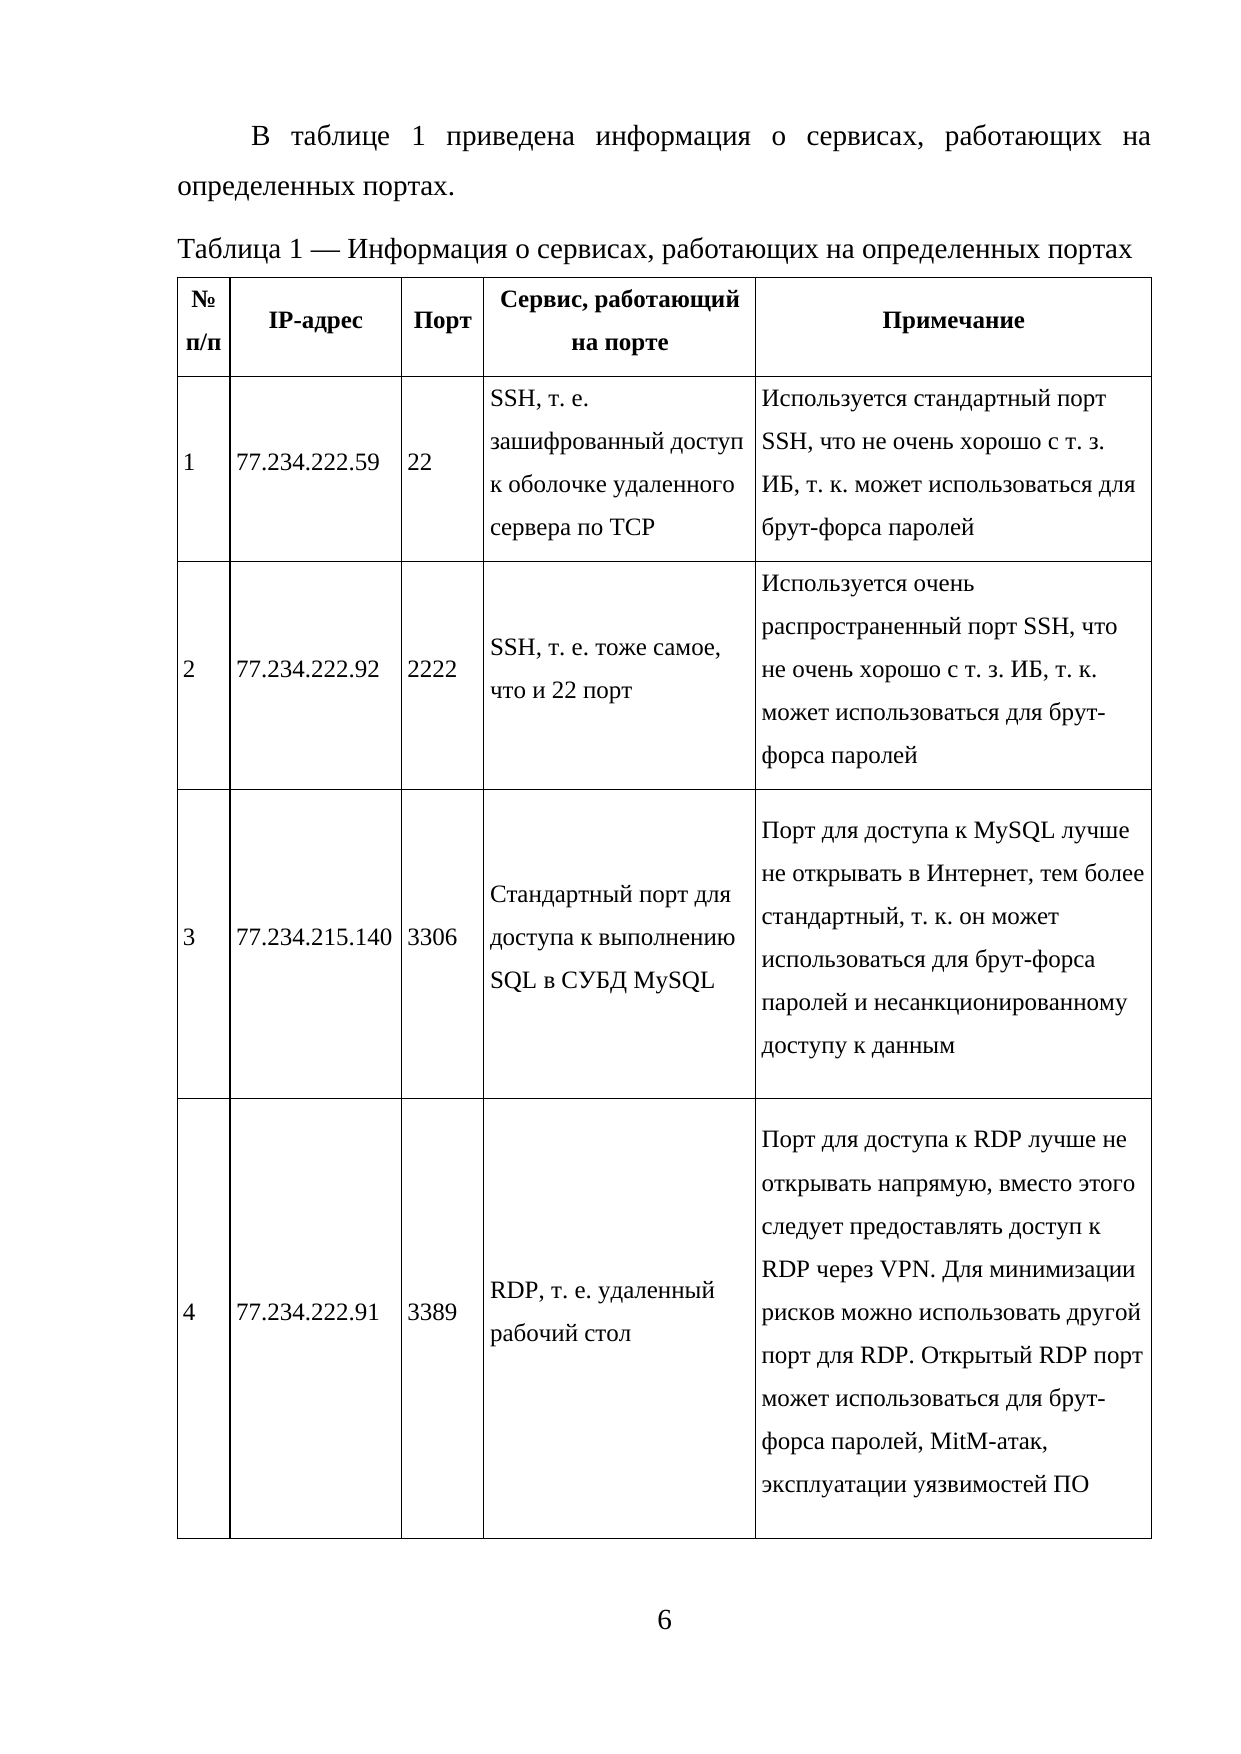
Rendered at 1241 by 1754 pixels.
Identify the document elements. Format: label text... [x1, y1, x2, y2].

table_cell 2222 [402, 562, 483, 789]
table_header № п/п [178, 278, 229, 376]
text В таблице 1 приведена информация о сервисах, работающих на определенных портах. [177, 118, 1152, 202]
table_cell Порт для доступа к MySQL лучше не открывать в Интернет, тем более стандартный, т. к. он может использоваться для брут-форса паролей и несанкционированному доступу к данным [756, 790, 1151, 1098]
text Таблица 1 — Информация о сервисах, работающих на определенных портах [177, 231, 1152, 265]
table_cell 77.234.215.140 [231, 790, 401, 1098]
table_cell 22 [402, 377, 483, 561]
table_cell SSH, т. е. зашифрованный доступ к оболочке удаленного сервера по TCP [484, 377, 755, 561]
table_cell 2 [178, 562, 229, 789]
table_header IP-адрес [231, 278, 401, 376]
table_cell 1 [178, 377, 229, 561]
table_cell 77.234.222.59 [231, 377, 401, 561]
table_cell Используется очень распространенный порт SSH, что не очень хорошо с т. з. ИБ, т. к. может использоваться для брут-форса паролей [756, 562, 1151, 789]
table_cell 3306 [402, 790, 483, 1098]
table_cell RDP, т. е. удаленный рабочий стол [484, 1099, 755, 1538]
table_cell 77.234.222.91 [231, 1099, 401, 1538]
table_cell Используется стандартный порт SSH, что не очень хорошо с т. з. ИБ, т. к. может использоваться для брут-форса паролей [756, 377, 1151, 561]
table_cell SSH, т. е. тоже самое, что и 22 порт [484, 562, 755, 789]
table_header Порт [402, 278, 483, 376]
table_cell 3 [178, 790, 229, 1098]
table_cell 4 [178, 1099, 229, 1538]
table_cell Порт для доступа к RDP лучше не открывать напрямую, вместо этого следует предоставлять доступ к RDP через VPN. Для минимизации рисков можно использовать другой порт для RDP. Открытый RDP порт может использоваться для брут-форса паролей, MitM-атак, эксплуатации уязвимостей ПО [756, 1099, 1151, 1538]
table_header Примечание [756, 278, 1151, 376]
table_header Сервис, работающий на порте [484, 278, 755, 376]
table_cell 3389 [402, 1099, 483, 1538]
table_cell 77.234.222.92 [231, 562, 401, 789]
table_cell Стандартный порт для доступа к выполнению SQL в СУБД MySQL [484, 790, 755, 1098]
